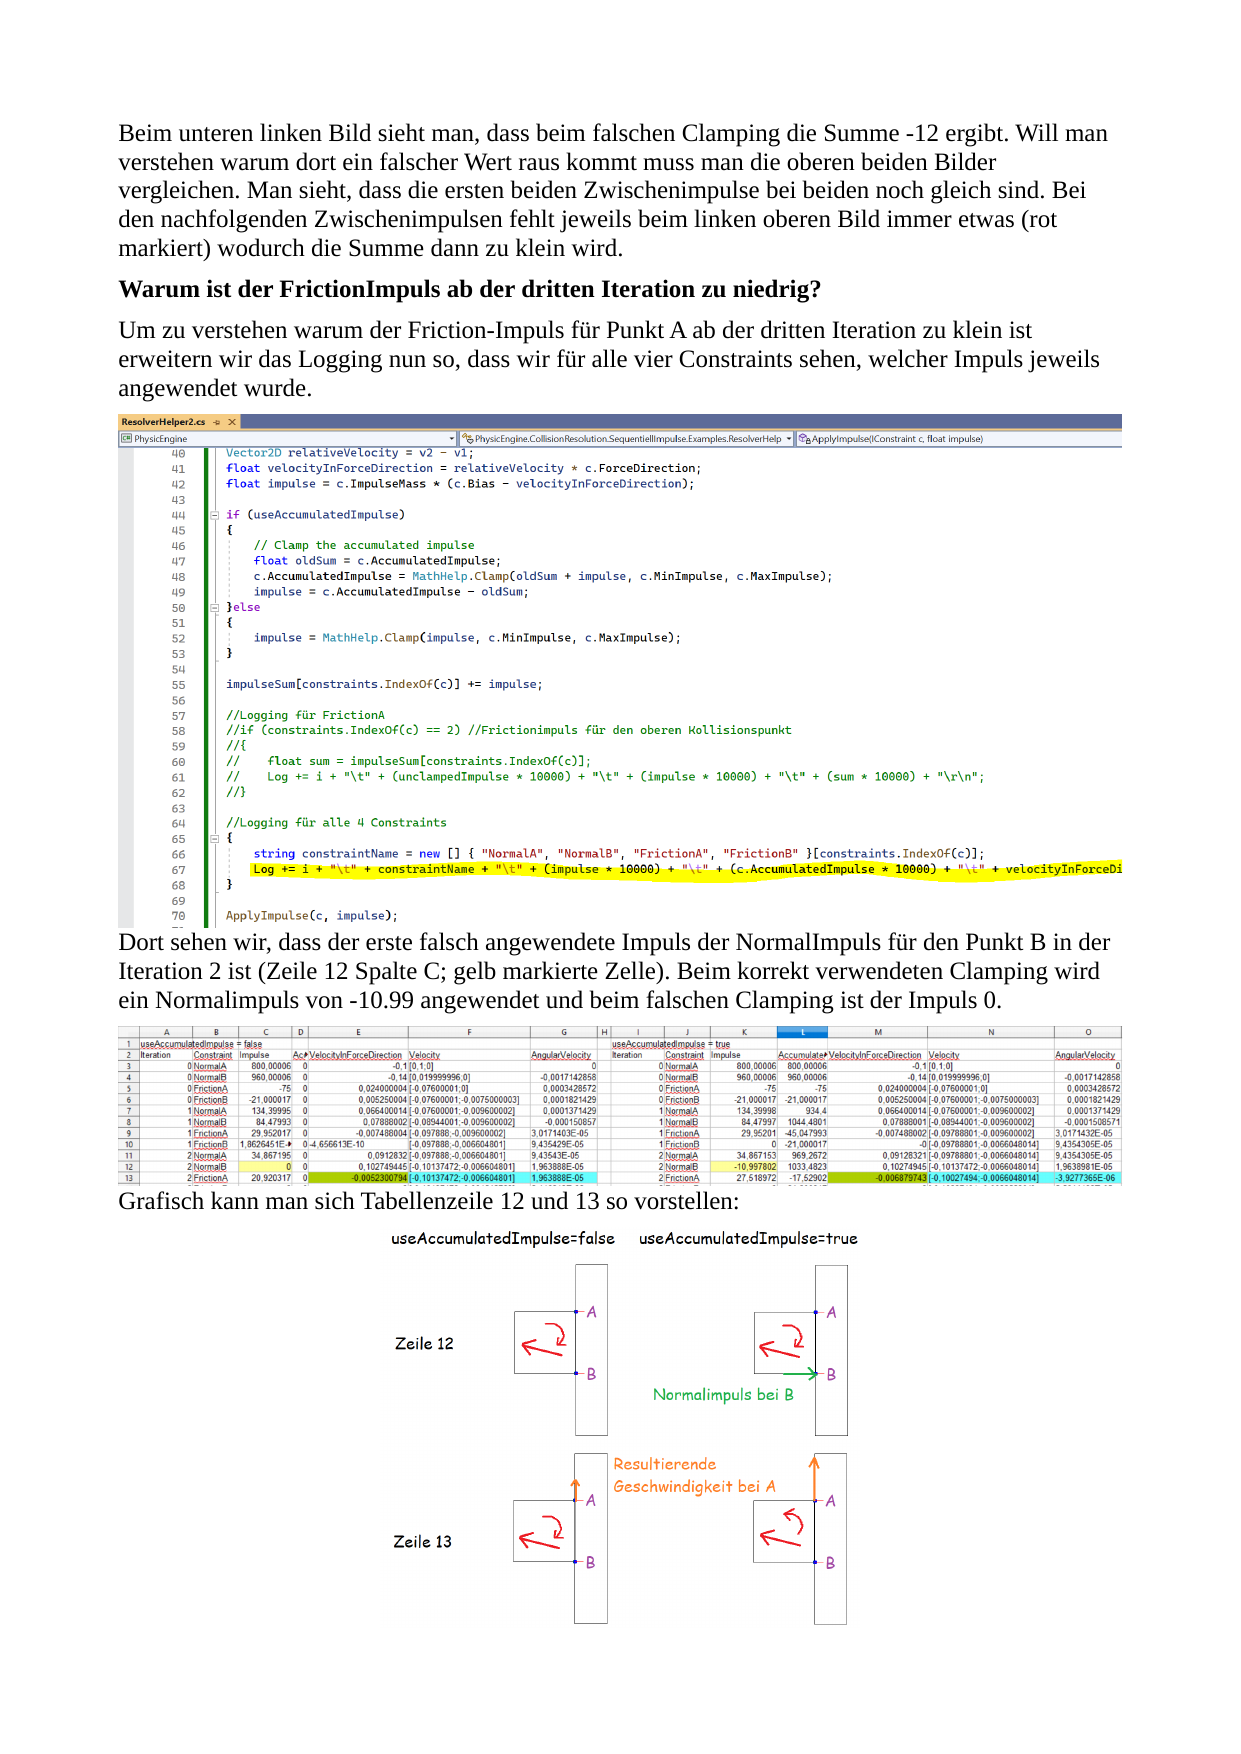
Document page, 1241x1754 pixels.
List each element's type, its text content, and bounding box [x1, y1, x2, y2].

text Um zu verstehen warum der Friction-Impuls für Punkt A ab der dritten Iteration zu klein ist erweitern wir das Logging nun so, dass wir für alle vier Constraints sehen, welcher Impuls jeweils angewendet wurde. [118, 316, 1122, 402]
text Grafisch kann man sich Tabellenzeile 12 und 13 so vorstellen: [118, 1186, 1122, 1214]
picture [118, 1026, 1123, 1186]
picture [380, 1227, 860, 1628]
picture [118, 414, 1123, 928]
text Dort sehen wir, dass der erste falsch angewendete Impuls der NormalImpuls für den Punkt B in der Iteration 2 ist (Zeile 12 Spalte C; gelb markierte Zelle). Beim korrekt verwendeten Clamping wird ein Normalimpuls von -10.99 angewendet und beim falschen Clamping ist der Impuls 0. [118, 928, 1122, 1014]
text Warum ist der FrictionImpuls ab der dritten Iteration zu niedrig? [118, 274, 1122, 303]
text Beim unteren linken Bild sieht man, dass beim falschen Clamping die Summe -12 ergibt. Will man verstehen warum dort ein falscher Wert raus kommt muss man die oberen beiden Bilder vergleichen. Man sieht, dass die ersten beiden Zwischenimpulse bei beiden noch gleich sind. Bei den nachfolgenden Zwischenimpulsen fehlt jeweils beim linken oberen Bild immer etwas (rot markiert) wodurch die Summe dann zu klein wird. [118, 118, 1122, 262]
